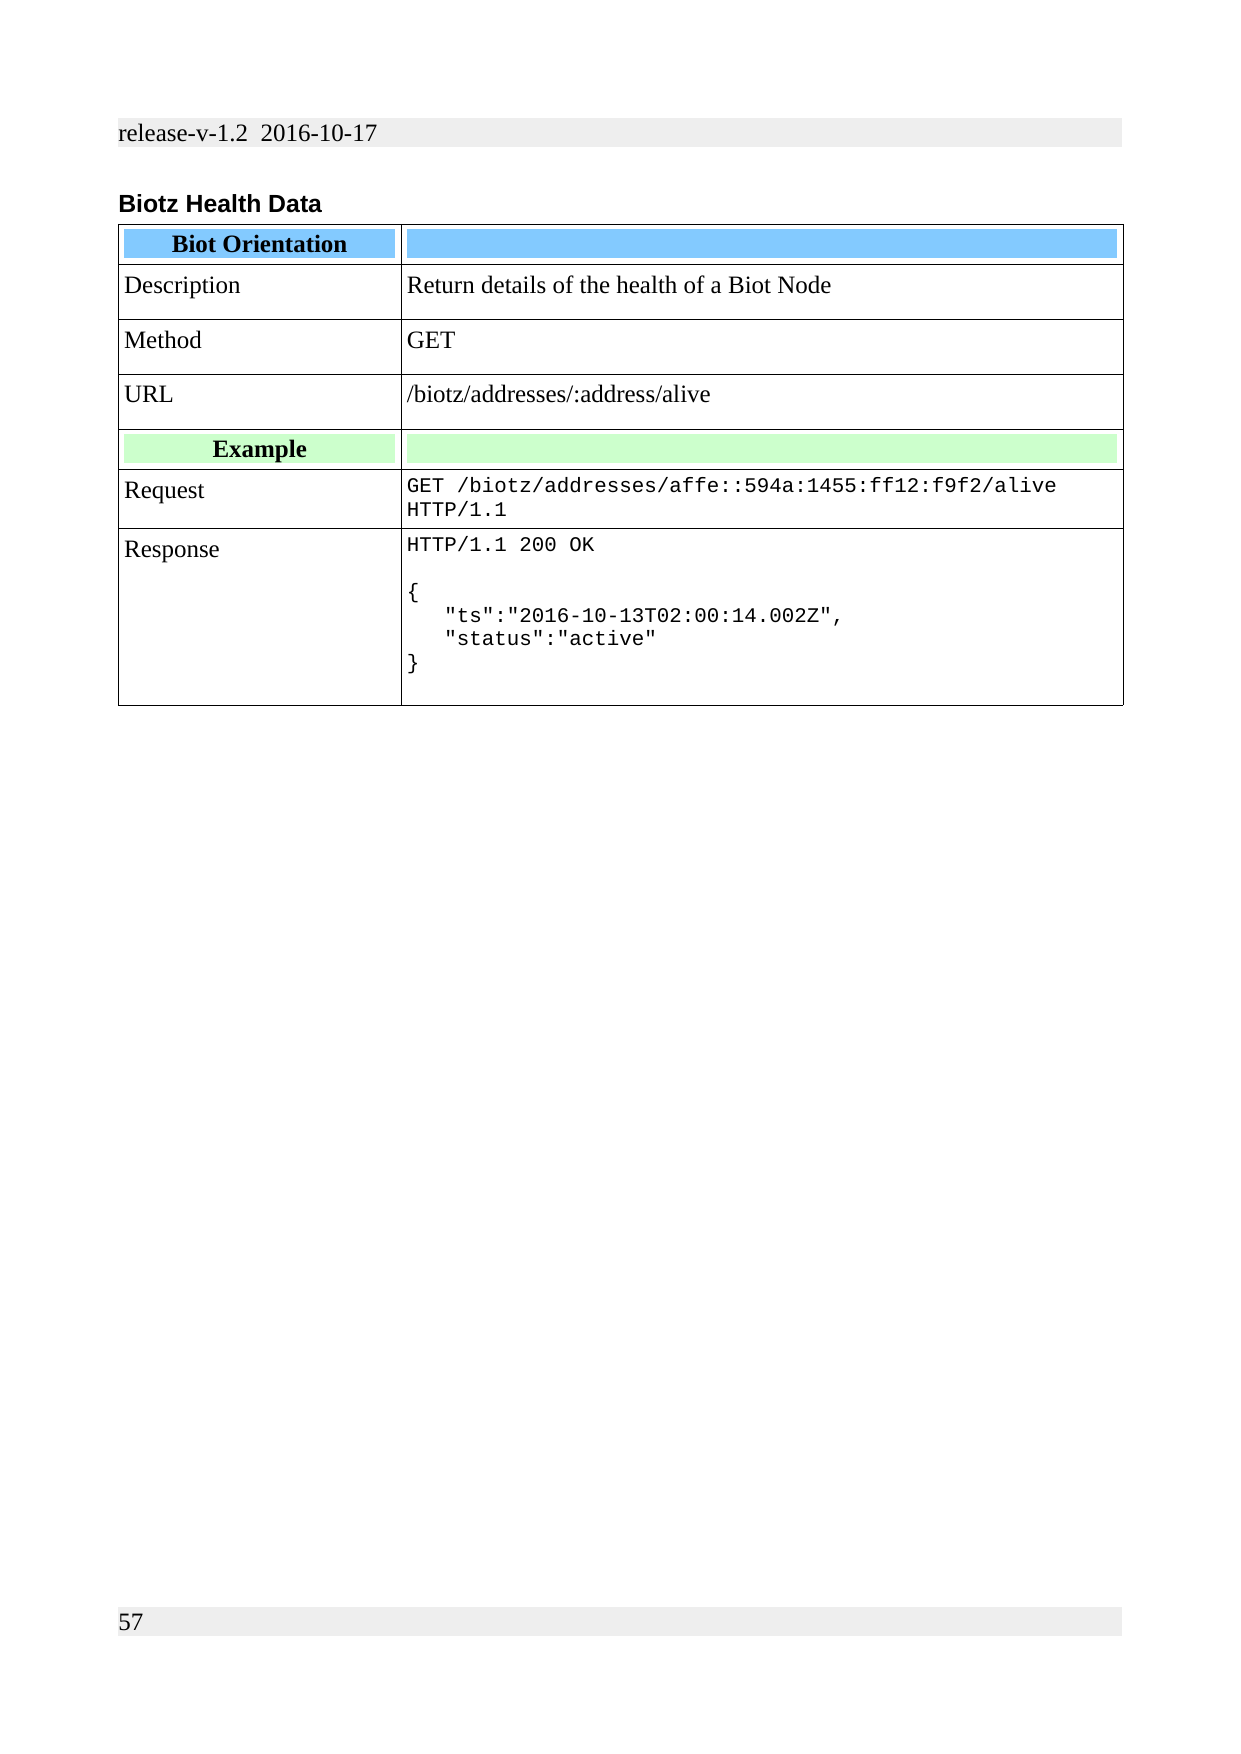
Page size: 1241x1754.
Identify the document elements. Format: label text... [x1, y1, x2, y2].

table_cell Response [119, 529, 401, 705]
table_cell Description [119, 265, 401, 319]
table_cell Example [119, 430, 401, 469]
table_cell Method [119, 320, 401, 374]
table_header Request [119, 470, 401, 528]
table_cell HTTP/1.1 200 OK { "ts":"2016-10-13T02:00:14.002Z", "status":"active" } [402, 529, 1123, 705]
subtitle Biotz Health Data [118, 189, 1122, 217]
table_cell URL [119, 375, 401, 429]
table_header [402, 225, 1123, 264]
table_header GET /biotz/addresses/affe::594a:1455:ff12:f9f2/alive HTTP/1.1 [402, 470, 1123, 528]
table_cell [402, 430, 1123, 469]
table_header Biot Orientation [119, 225, 401, 264]
table_cell GET [402, 320, 1123, 374]
table_cell /biotz/addresses/:address/alive [402, 375, 1123, 429]
table_cell Return details of the health of a Biot Node [402, 265, 1123, 319]
